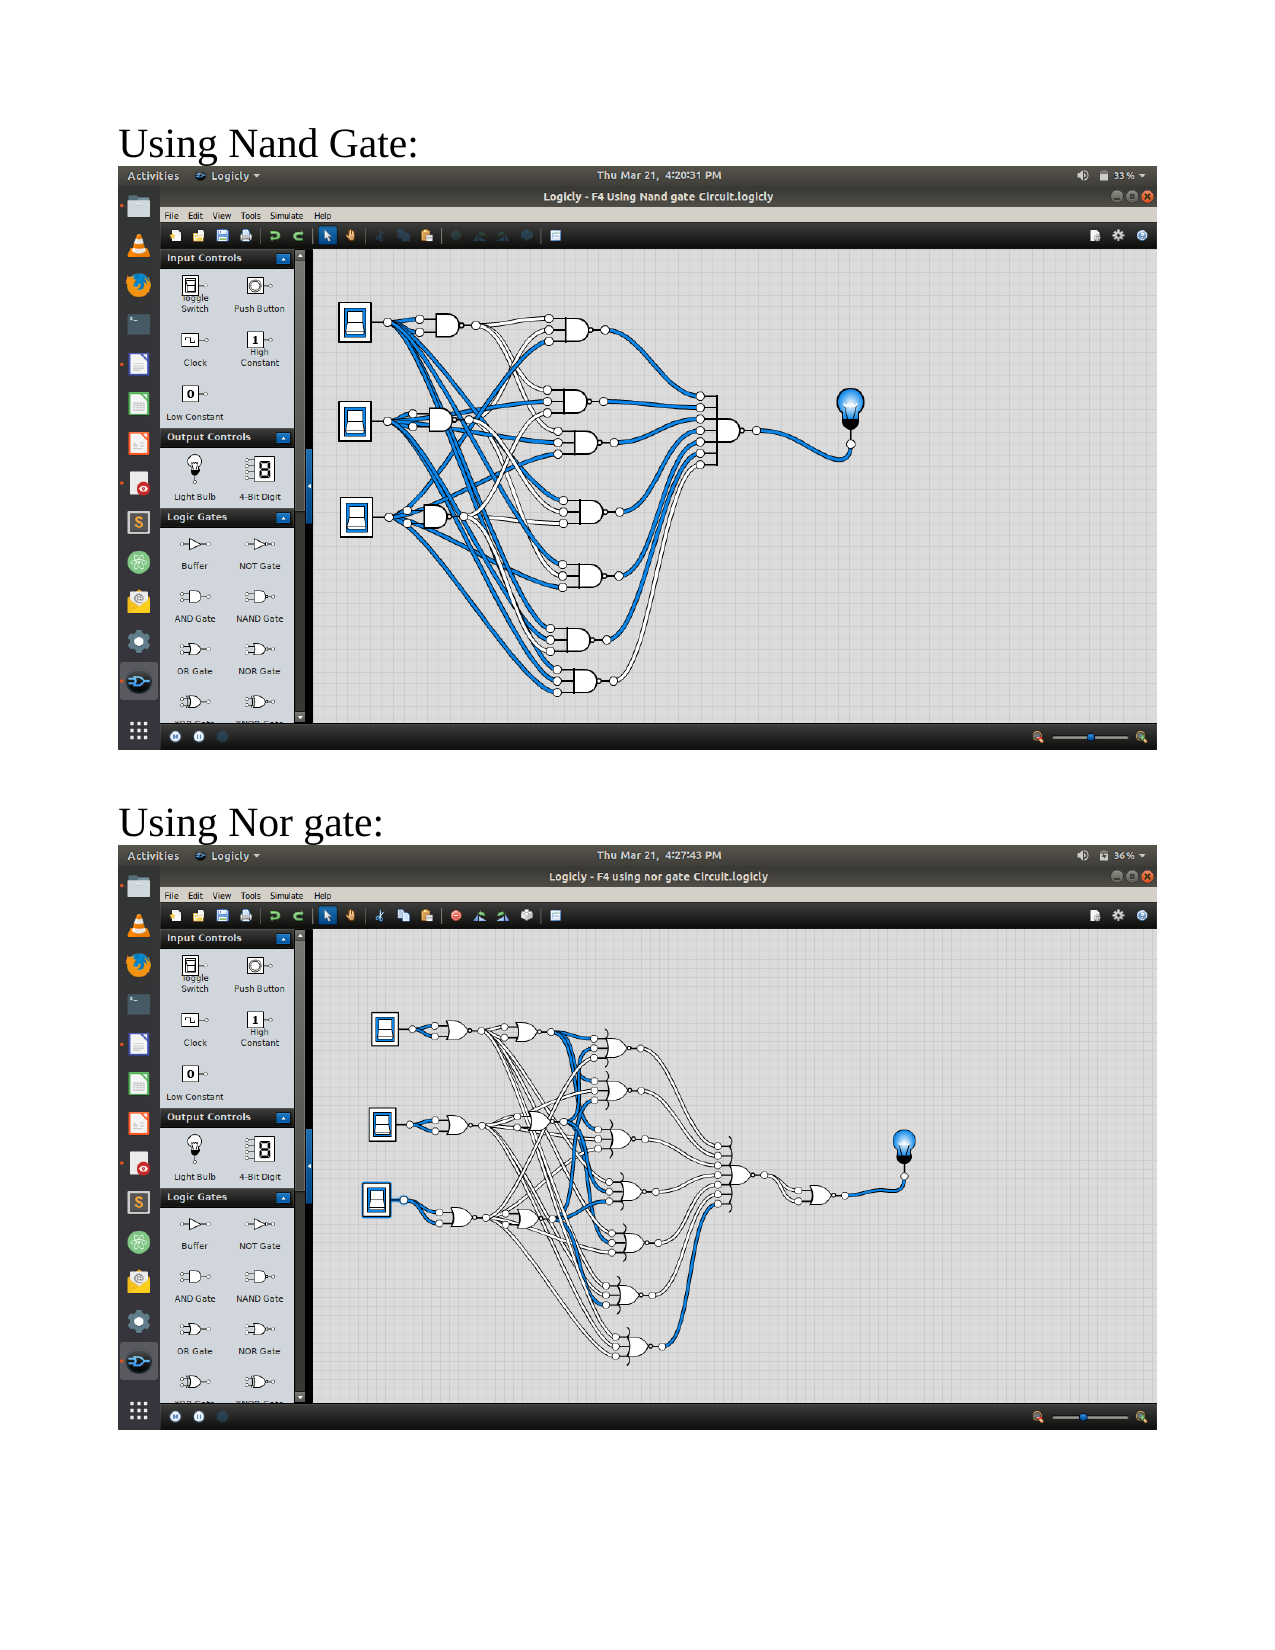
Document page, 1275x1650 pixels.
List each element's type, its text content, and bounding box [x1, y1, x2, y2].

text Using Nor gate: [118, 798, 1157, 845]
picture [118, 845, 1157, 1430]
picture [118, 166, 1157, 750]
text Using Nand Gate: [118, 118, 1157, 166]
